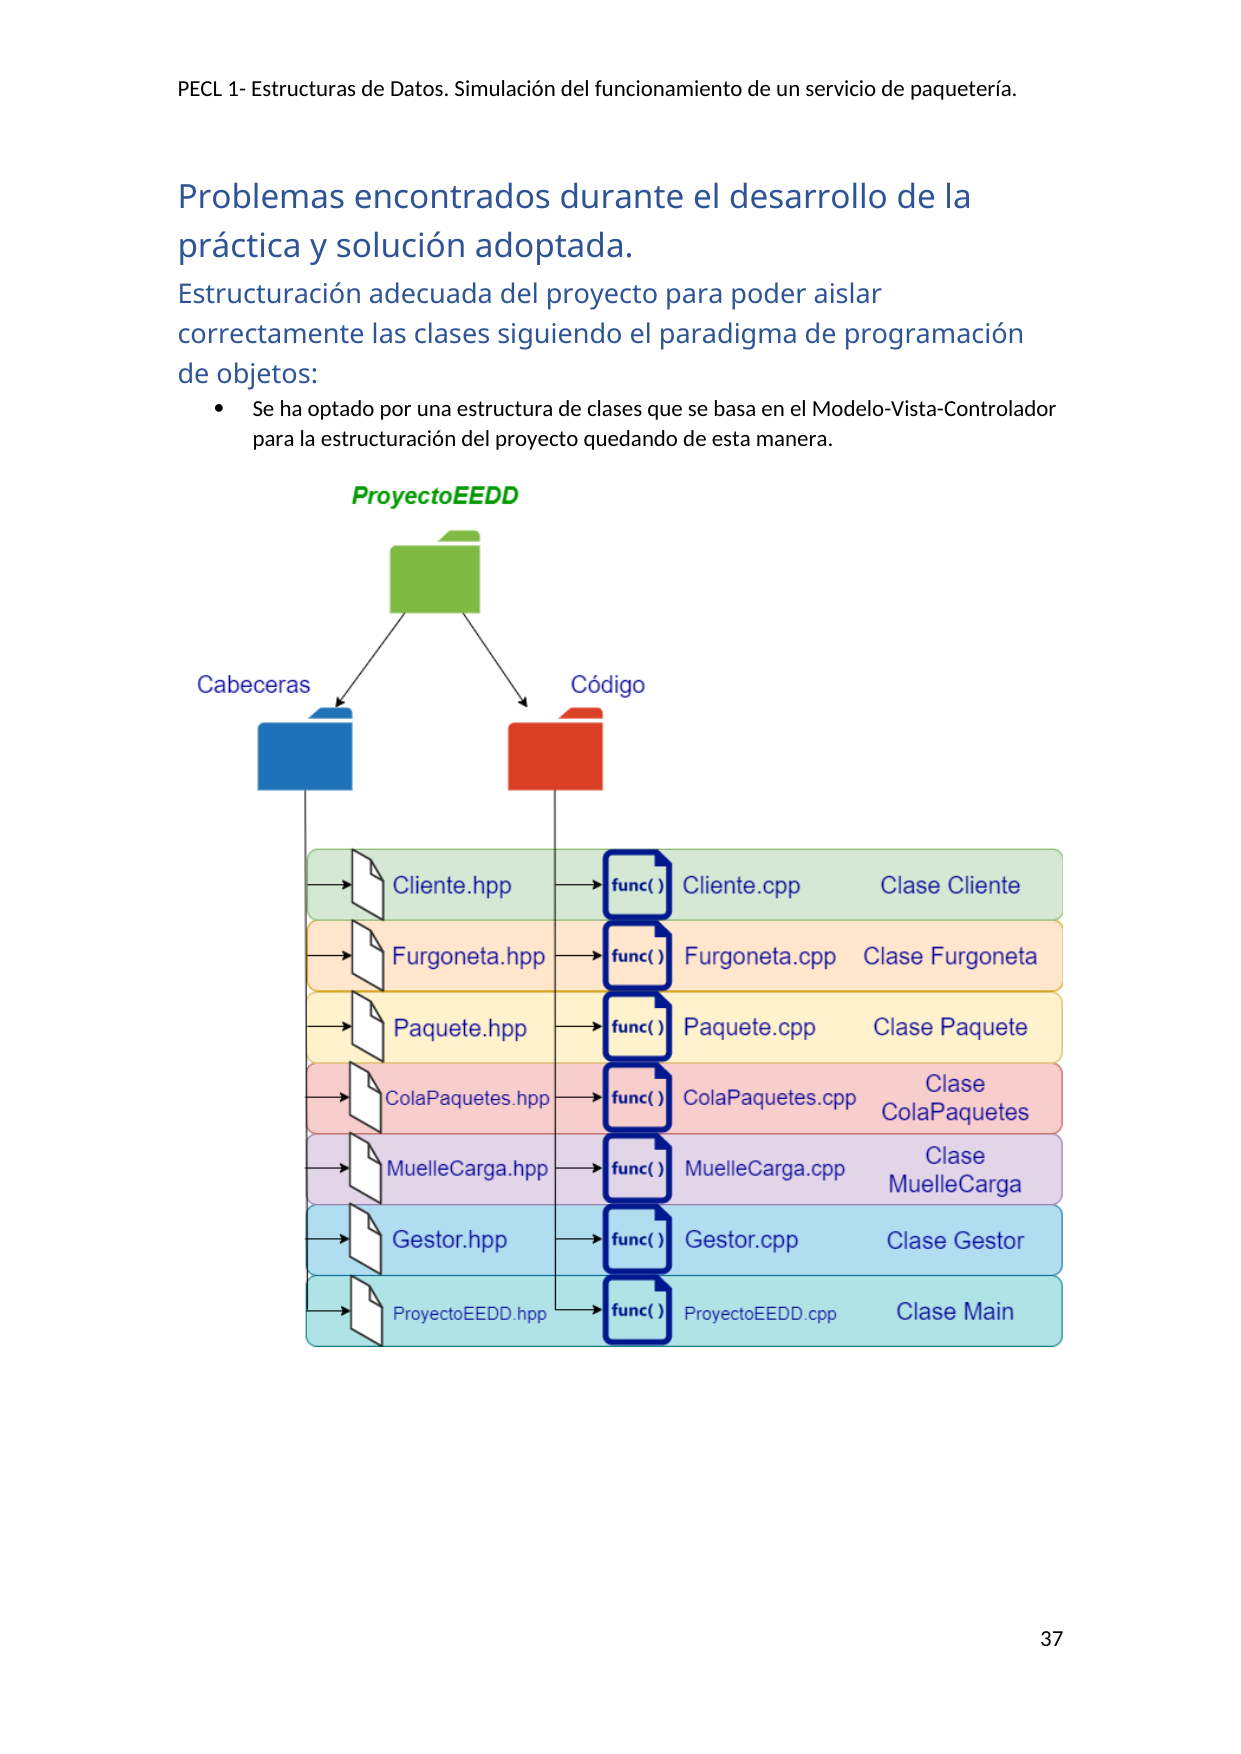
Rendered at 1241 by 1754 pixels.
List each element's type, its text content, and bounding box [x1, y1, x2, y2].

picture [177, 471, 1063, 1347]
subtitle Estructuración adecuada del proyecto para poder aislar correctamente las clases siguiendo el paradigma de programación de objetos: [177, 275, 1063, 391]
list Se ha optado por una estructura de clases que se basa en el Modelo-Vista-Controlador para la estructuración del proyecto quedando de esta manera. [215, 394, 1063, 452]
subtitle Problemas encontrados durante el desarrollo de la práctica y solución adoptada. [177, 173, 1063, 267]
